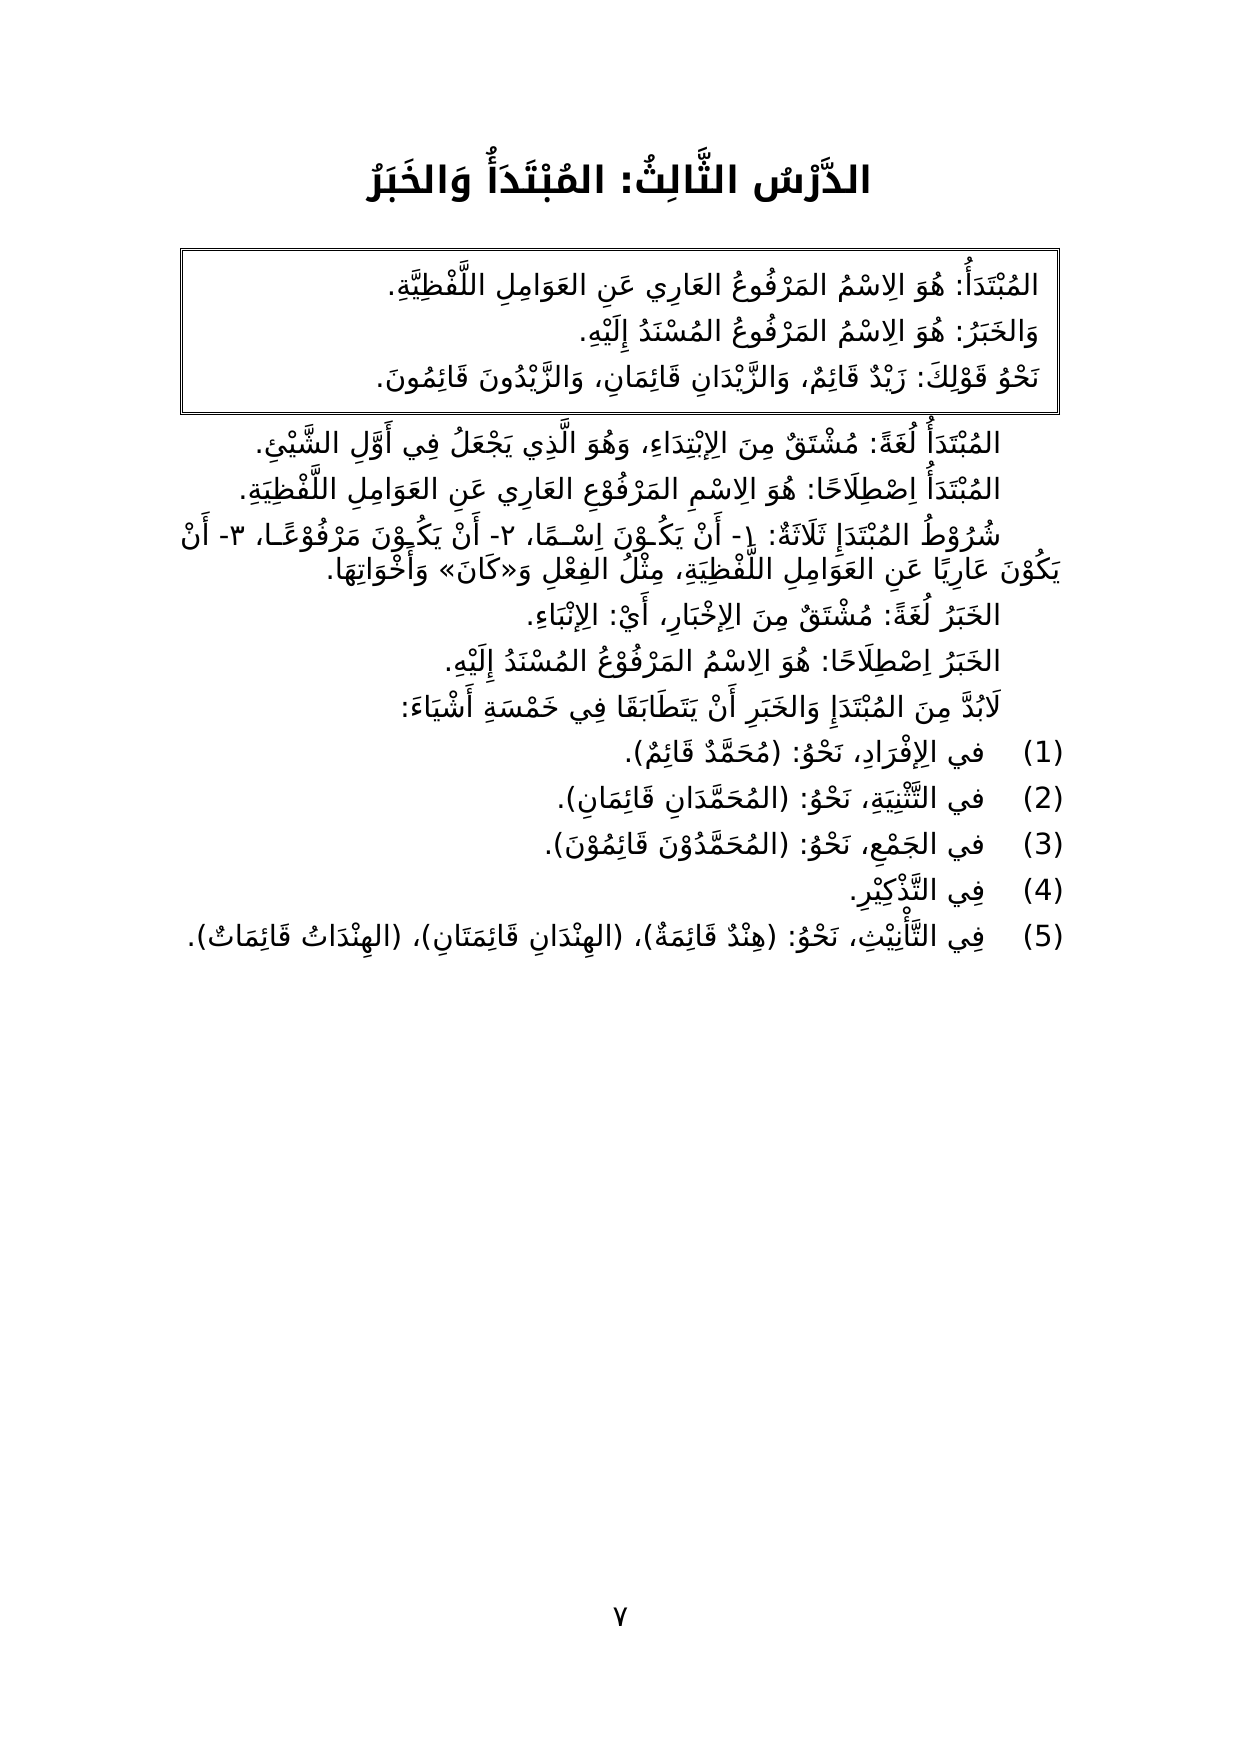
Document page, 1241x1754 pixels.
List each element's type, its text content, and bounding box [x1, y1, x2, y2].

text الخَبَرُ اِصْطِلَاحًا: هُوَ الِاسْمُ المَرْفُوْعُ المُسْنَدُ إِلَيْهِ. [180, 644, 1060, 678]
text المُبْتَدَأُ لُغَةً: مُشْتَقٌ مِنَ الِإبْتِدَاءِ، وَهُوَ الَّذِي يَجْعَلُ فِي أَوَّلِ الشَّيْئِ. [180, 427, 1060, 461]
text شُرُوْطُ المُبْتَدَإِ ثَلَاثَةٌ: ١- أَنْ يَكُوْنَ اِسْمًا، ٢- أَنْ يَكُوْنَ مَرْفُوْعًا، ٣- أَنْ يَكُوْنَ عَارِيًا عَنِ العَوَامِلِ اللَّفْظِيَةِ، مِثْلُ الفِعْلِ وَ«كَانَ» وَأَخْوَاتِهَا. [180, 518, 1060, 586]
list في الِإفْرَادِ، نَحْوُ: (مُحَمَّدٌ قَائِمٌ). [180, 736, 1023, 770]
list فِي التَّذْكِيْرِ. [180, 873, 1023, 907]
list في التَّثْنِيَةِ، نَحْوُ: (المُحَمَّدَانِ قَائِمَانِ). [180, 782, 1023, 816]
list فِي التَّأْنِيْثِ، نَحْوُ: (هِنْدٌ قَائِمَةٌ)، (الهِنْدَانِ قَائِمَتَانِ)، (الهِنْدَاتُ قَائِمَاتٌ). [180, 919, 1023, 953]
text وَالخَبَرُ: هُوَ الِاسْمُ المَرْفُوعُ المُسْنَدُ إِلَيْهِ. [183, 293, 1057, 339]
list في الجَمْعِ، نَحْوُ: (المُحَمَّدُوْنَ قَائِمُوْنَ). [180, 827, 1023, 861]
text نَحْوُ قَوْلِكَ: زَيْدٌ قَائِمٌ، وَالزَّيْدَانِ قَائِمَانِ، وَالزَّيْدُونَ قَائِمُونَ. [183, 339, 1057, 412]
subtitle الدَّرْسُ الثَّالِثُ: المُبْتَدَأُ وَالخَبَرُ [180, 146, 1060, 217]
text لَابُدَّ مِنَ المُبْتَدَإِ وَالخَبَرِ أَنْ يَتَطَابَقَا فِي خَمْسَةِ أَشْيَاءَ: [180, 690, 1060, 724]
text المُبْتَدَأُ: هُوَ الِاسْمُ المَرْفُوعُ العَارِي عَنِ العَوَامِلِ اللَّفْظِيَّةِ. [183, 251, 1057, 293]
text المُبْتَدَأُ اِصْطِلَاحًا: هُوَ الِاسْمِ المَرْفُوْعِ العَارِي عَنِ العَوَامِلِ اللَّفْظِيَةِ. [180, 473, 1060, 507]
text الخَبَرُ لُغَةً: مُشْتَقٌ مِنَ الِإخْبَارِ، أَيْ: الِإنْبَاءِ. [180, 598, 1060, 632]
